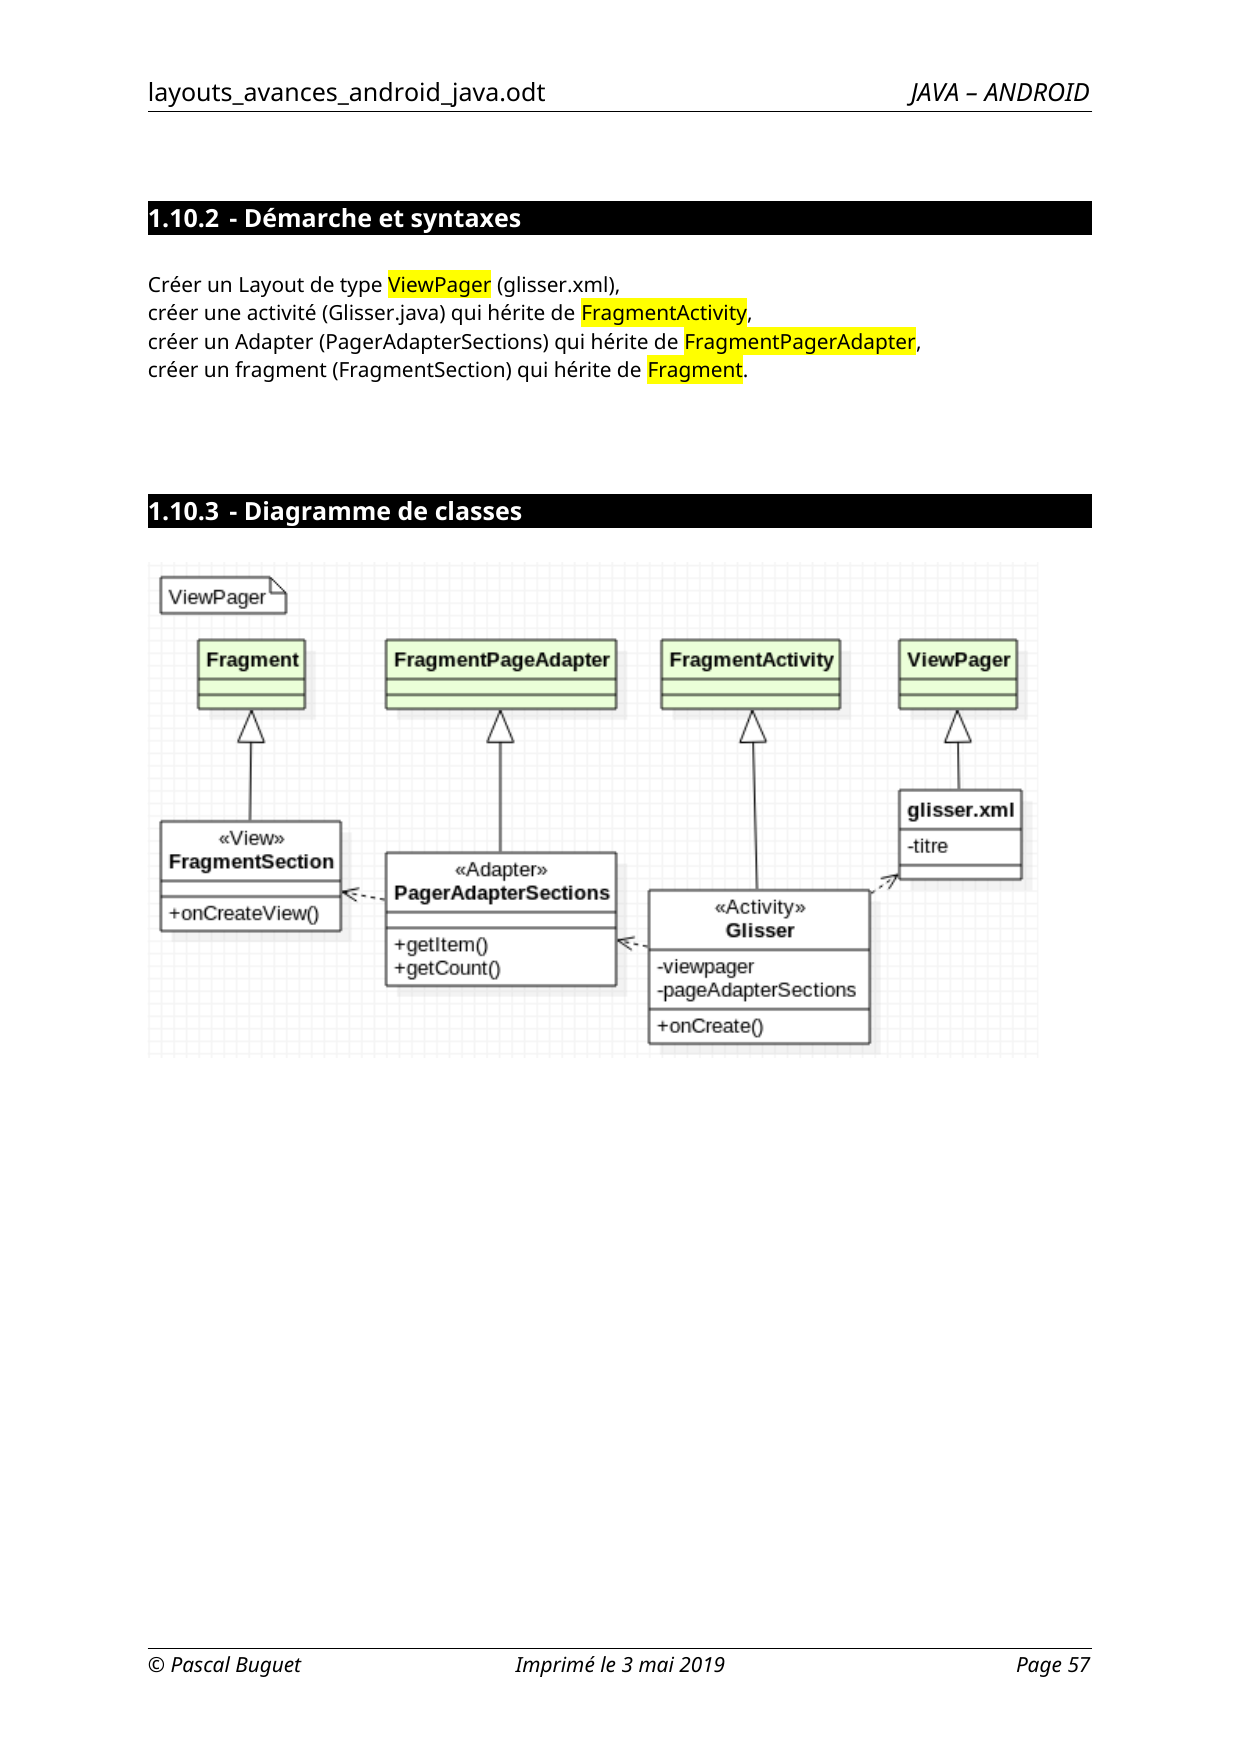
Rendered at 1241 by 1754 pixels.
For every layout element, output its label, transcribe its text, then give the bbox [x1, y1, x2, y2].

picture [147, 562, 1039, 1058]
text créer une activité (Glisser.java) qui hérite de FragmentActivity, [148, 298, 1092, 327]
subtitle - Démarche et syntaxes [148, 201, 1092, 235]
text créer un Adapter (PagerAdapterSections) qui hérite de FragmentPagerAdapter, [148, 327, 1092, 355]
subtitle - Diagramme de classes [148, 494, 1092, 528]
text créer un fragment (FragmentSection) qui hérite de Fragment. [148, 355, 1092, 384]
text Créer un Layout de type ViewPager (glisser.xml), [148, 270, 1092, 298]
